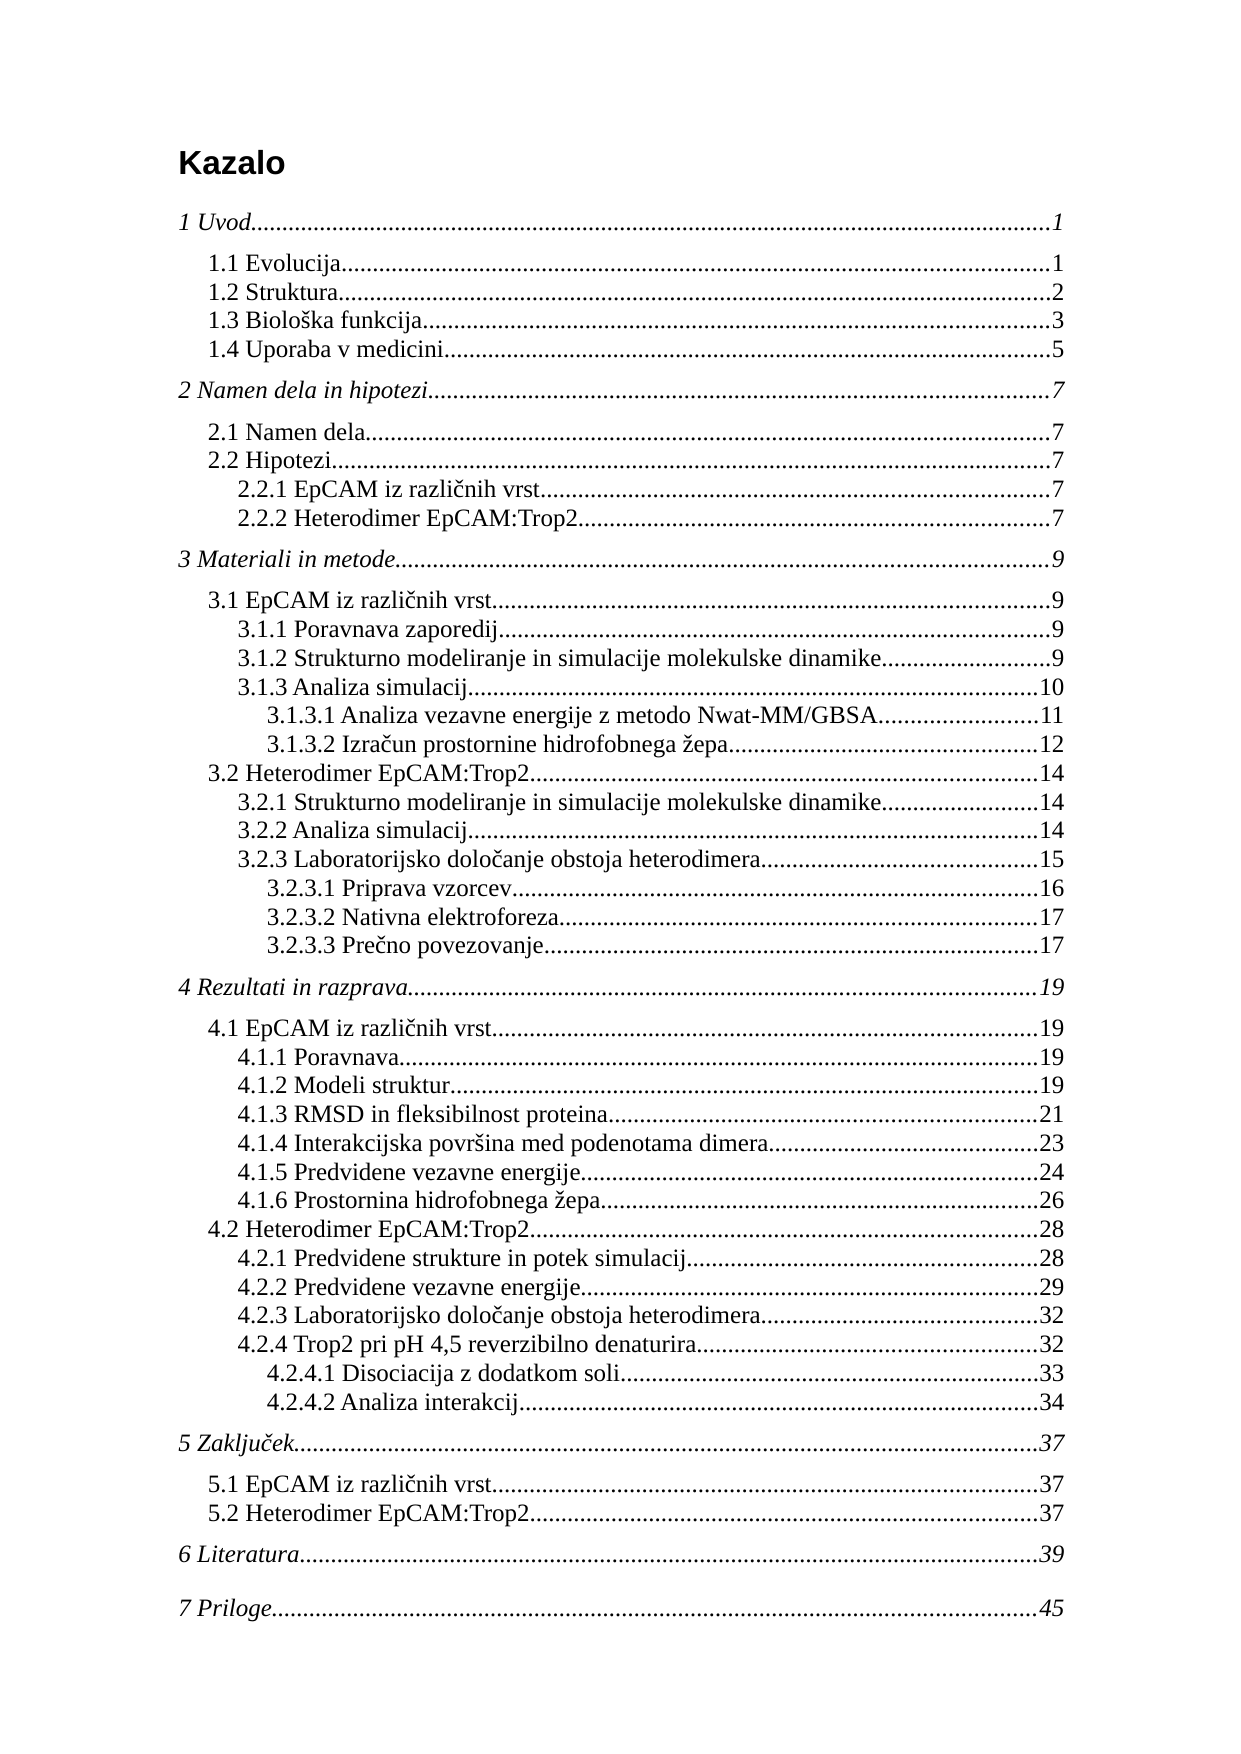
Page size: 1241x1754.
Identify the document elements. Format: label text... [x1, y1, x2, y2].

text 5.1 EpCAM iz različnih vrst 37 [208, 1469, 1064, 1498]
text 2.1 Namen dela 7 [208, 417, 1064, 445]
text 2.2.2 Heterodimer EpCAM:Trop2 7 [237, 503, 1064, 532]
text 2 Namen dela in hipotezi 7 [178, 375, 1064, 404]
text 7 Priloge 45 [178, 1593, 1064, 1622]
text 3.2.3.1 Priprava vzorcev 16 [267, 873, 1064, 902]
text 4.2.2 Predvidene vezavne energije 29 [237, 1272, 1064, 1300]
text 1.2 Struktura 2 [208, 277, 1064, 305]
text 4.1.3 RMSD in fleksibilnost proteina 21 [237, 1099, 1064, 1128]
text 3.2.1 Strukturno modeliranje in simulacije molekulske dinamike 14 [237, 787, 1064, 815]
text 3.1.3.2 Izračun prostornine hidrofobnega žepa 12 [267, 729, 1064, 758]
text 4.2 Heterodimer EpCAM:Trop2 28 [208, 1214, 1064, 1243]
text 5 Zaključek 37 [178, 1428, 1064, 1457]
text 1 Uvod 1 [178, 207, 1064, 235]
text 4.2.4.2 Analiza interakcij 34 [267, 1387, 1064, 1415]
text 3.2 Heterodimer EpCAM:Trop2 14 [208, 758, 1064, 787]
text 3.1.3.1 Analiza vezavne energije z metodo Nwat-MM/GBSA 11 [267, 700, 1064, 729]
text 3 Materiali in metode 9 [178, 544, 1064, 573]
text 4.1.5 Predvidene vezavne energije 24 [237, 1157, 1064, 1185]
text 2.2.1 EpCAM iz različnih vrst 7 [237, 474, 1064, 503]
text 4.2.4 Trop2 pri pH 4,5 reverzibilno denaturira 32 [237, 1329, 1064, 1358]
text 3.1 EpCAM iz različnih vrst 9 [208, 585, 1064, 614]
text 3.2.2 Analiza simulacij 14 [237, 815, 1064, 844]
text 3.2.3 Laboratorijsko določanje obstoja heterodimera 15 [237, 844, 1064, 873]
text 6 Literatura 39 [178, 1539, 1064, 1568]
text 3.2.3.3 Prečno povezovanje 17 [267, 930, 1064, 959]
text 4.2.4.1 Disociacija z dodatkom soli 33 [267, 1358, 1064, 1387]
text 4.1 EpCAM iz različnih vrst 19 [208, 1013, 1064, 1042]
text 3.1.3 Analiza simulacij 10 [237, 672, 1064, 700]
text 5.2 Heterodimer EpCAM:Trop2 37 [208, 1498, 1064, 1527]
text 4.2.1 Predvidene strukture in potek simulacij 28 [237, 1243, 1064, 1272]
text 4.2.3 Laboratorijsko določanje obstoja heterodimera 32 [237, 1300, 1064, 1329]
text 1.3 Biološka funkcija 3 [208, 305, 1064, 334]
text 4.1.2 Modeli struktur 19 [237, 1070, 1064, 1099]
text 1.4 Uporaba v medicini 5 [208, 334, 1064, 363]
text 3.2.3.2 Nativna elektroforeza 17 [267, 902, 1064, 930]
text 1.1 Evolucija 1 [208, 248, 1064, 277]
text 3.1.2 Strukturno modeliranje in simulacije molekulske dinamike 9 [237, 643, 1064, 672]
text 4 Rezultati in razprava 19 [178, 972, 1064, 1000]
text 4.1.4 Interakcijska površina med podenotama dimera 23 [237, 1128, 1064, 1157]
text 4.1.1 Poravnava 19 [237, 1042, 1064, 1070]
subtitle Kazalo [178, 143, 1064, 182]
text 4.1.6 Prostornina hidrofobnega žepa 26 [237, 1185, 1064, 1214]
text 3.1.1 Poravnava zaporedij 9 [237, 614, 1064, 643]
text 2.2 Hipotezi 7 [208, 445, 1064, 474]
